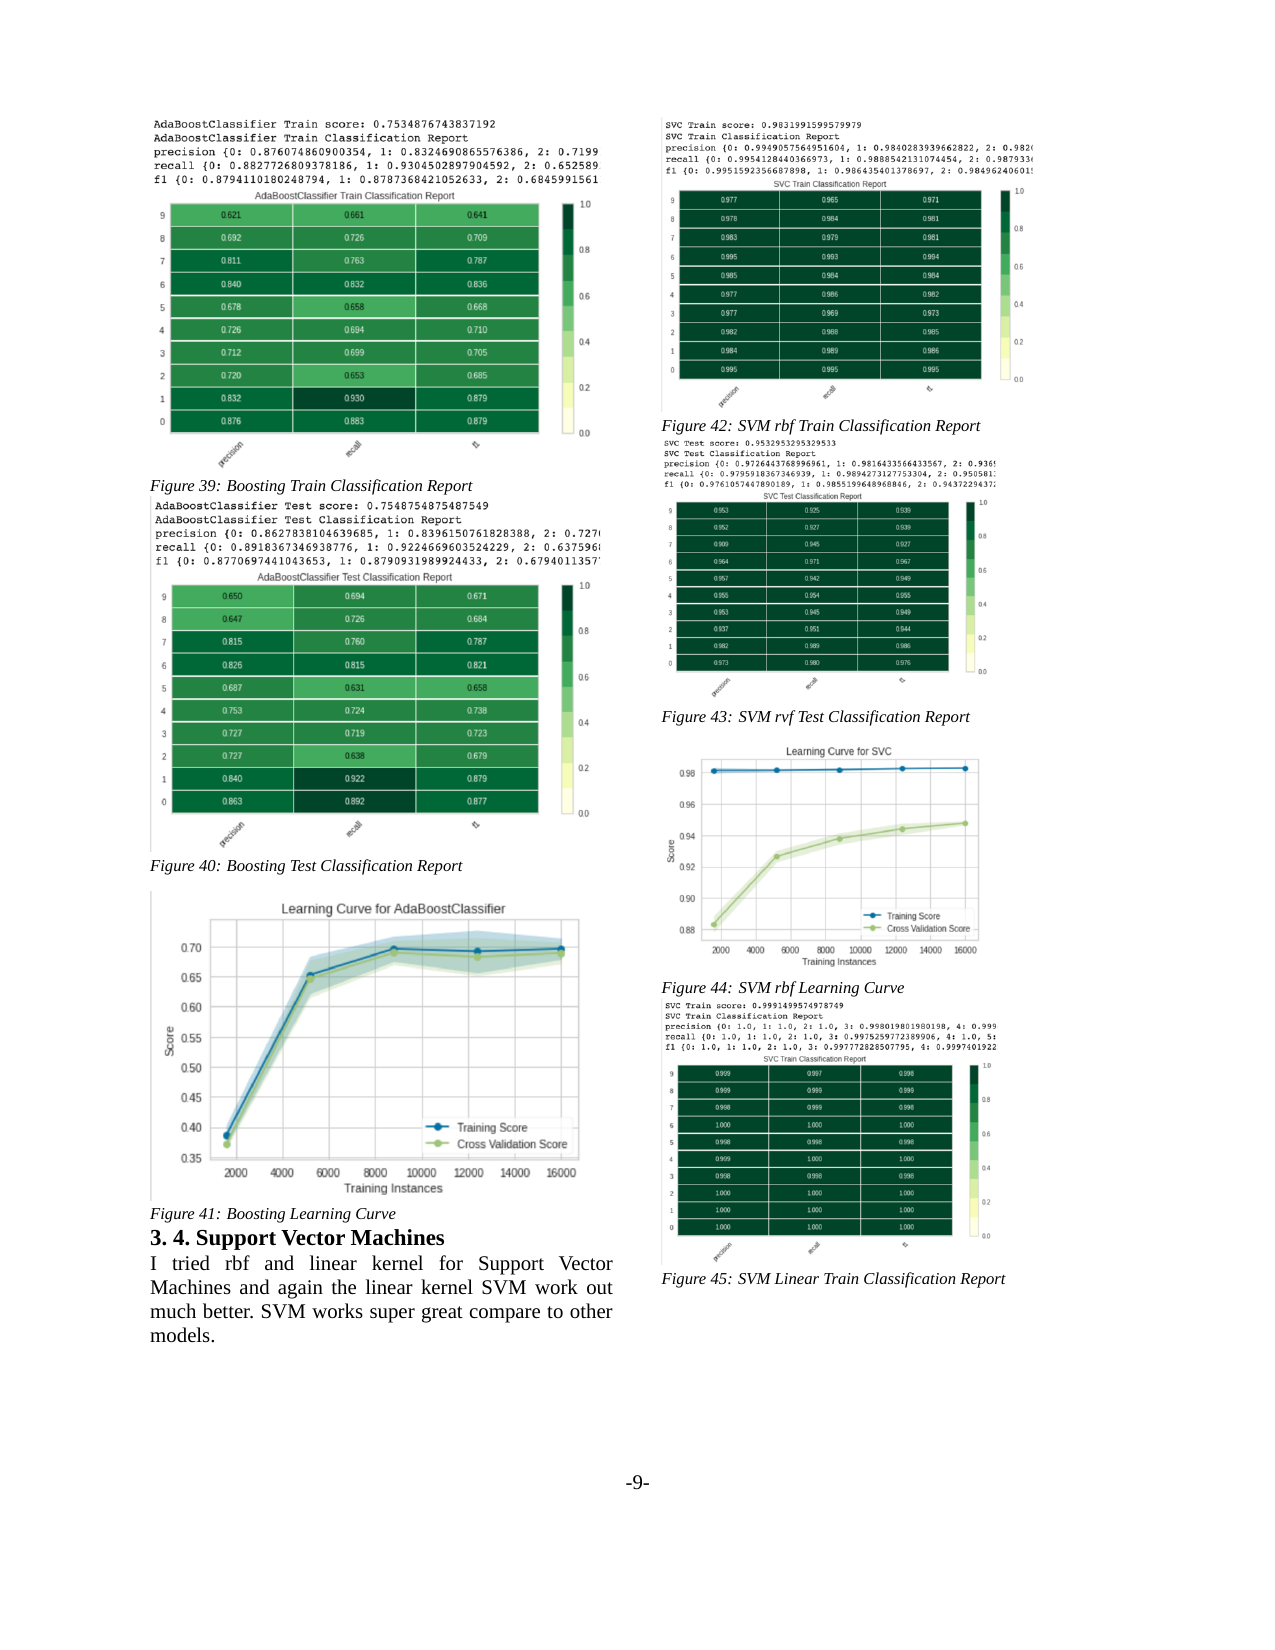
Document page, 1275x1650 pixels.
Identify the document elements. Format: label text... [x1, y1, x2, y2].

text I tried rbf and linear kernel for Support Vector Machines and again the linear kernel SVM work out much better. SVM works super great compare to other models. [150, 1251, 613, 1347]
text Figure 40: Boosting Test Classification Report [150, 852, 613, 876]
subtitle Figure 44: SVM rbf Learning Curve [661, 972, 1125, 999]
text Figure 42: SVM rbf Train Classification Report [661, 411, 1125, 436]
text Figure 45: SVM Linear Train Classification Report [661, 1265, 1125, 1289]
subtitle 3. 4. Support Vector Machines [150, 1224, 613, 1251]
text Figure 41: Boosting Learning Curve [150, 876, 613, 1224]
subtitle Figure 43: SVM rvf Test Classification Report [661, 701, 1125, 727]
text Figure 39: Boosting Train Classification Report [150, 99, 613, 496]
